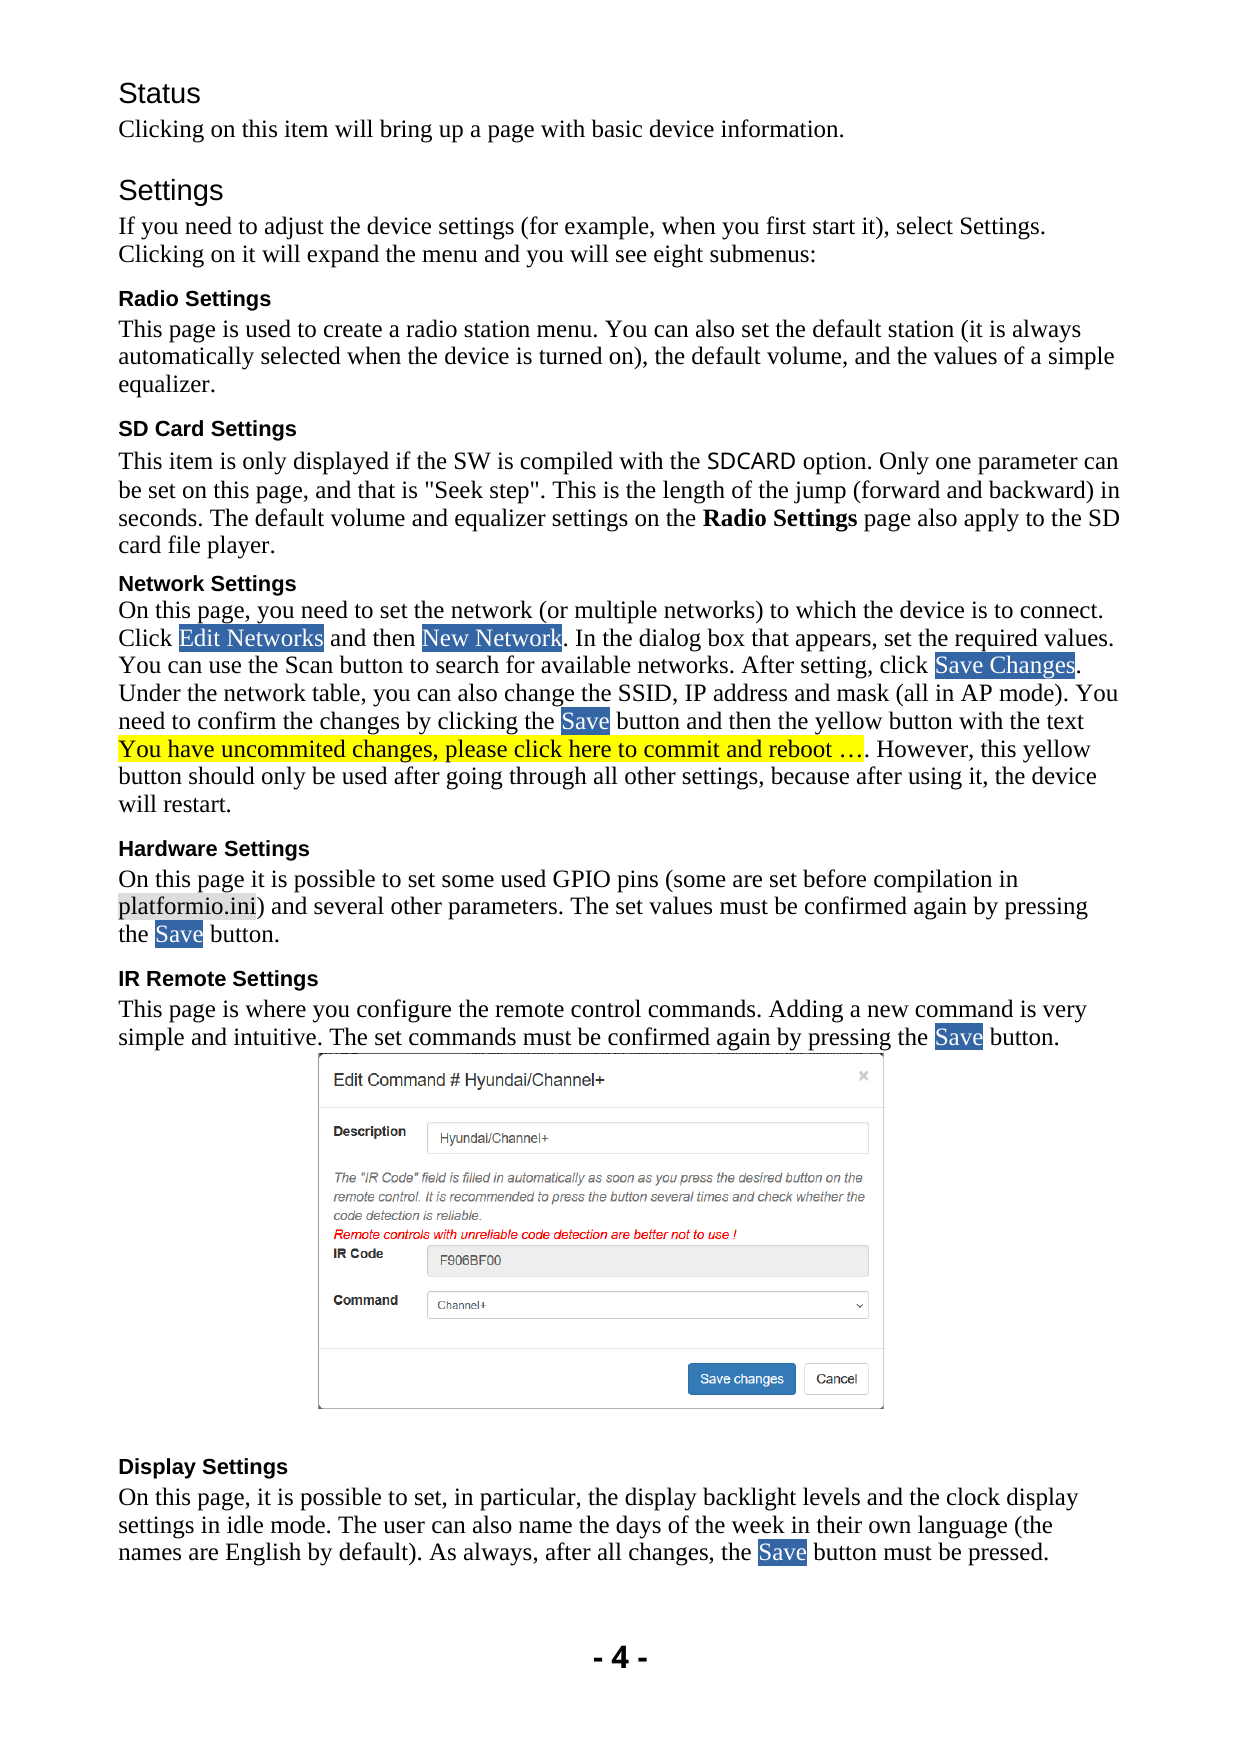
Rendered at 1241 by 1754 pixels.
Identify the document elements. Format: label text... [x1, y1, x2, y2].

text Clicking on this item will bring up a page with basic device information. [118, 115, 1122, 143]
text If you need to adjust the device settings (for example, when you first start it), select Settings. Clicking on it will expand the menu and you will see eight submenus: [118, 212, 1122, 268]
text On this page it is possible to set some used GPIO pins (some are set before compilation in platformio.ini) and several other parameters. The set values ​​must be confirmed again by pressing the Save button. [118, 865, 1122, 948]
subtitle Status [118, 77, 1122, 109]
text On this page, it is possible to set, in particular, the display backlight levels and the clock display settings in idle mode. The user can also name the days of the week in their own language (the names are English by default). As always, after all changes, the Save button must be pressed. [118, 1483, 1122, 1566]
subtitle Radio Settings [118, 287, 1122, 311]
subtitle SD Card Settings [118, 417, 1122, 441]
subtitle Hardware Settings [118, 837, 1122, 861]
text This page is used to create a radio station menu. You can also set the default station (it is always automatically selected when the device is turned on), the default volume, and the values of a simple equalizer. [118, 315, 1122, 398]
text On this page, you need to set the network (or multiple networks) to which the device is to connect. Click Edit Networks and then New Network. In the dialog box that appears, set the required values. You can use the Scan button to search for available networks. After setting, click Save Changes. Under the network table, you can also change the SSID, IP address and mask (all in AP mode). You need to confirm the changes by clicking the Save button and then the yellow button with the text You have uncommited changes, please click here to commit and reboot …. However, this yellow button should only be used after going through all other settings, because after using it, the device will restart. [118, 596, 1122, 818]
subtitle Settings [118, 174, 1122, 206]
text This page is where you configure the remote control commands. Adding a new command is very simple and intuitive. The set commands must be confirmed again by pressing the Save button. [118, 995, 1122, 1050]
text Network Settings [118, 572, 1122, 596]
subtitle Display Settings [118, 1455, 1122, 1479]
subtitle IR Remote Settings [118, 967, 1122, 991]
picture [318, 1053, 884, 1409]
text This item is only displayed if the SW is compiled with the SDCARD option. Only one parameter can be set on this page, and that is "Seek step". This is the length of the jump (forward and backward) in seconds. The default volume and equalizer settings on the Radio Settings page also apply to the SD card file player. [118, 445, 1122, 559]
